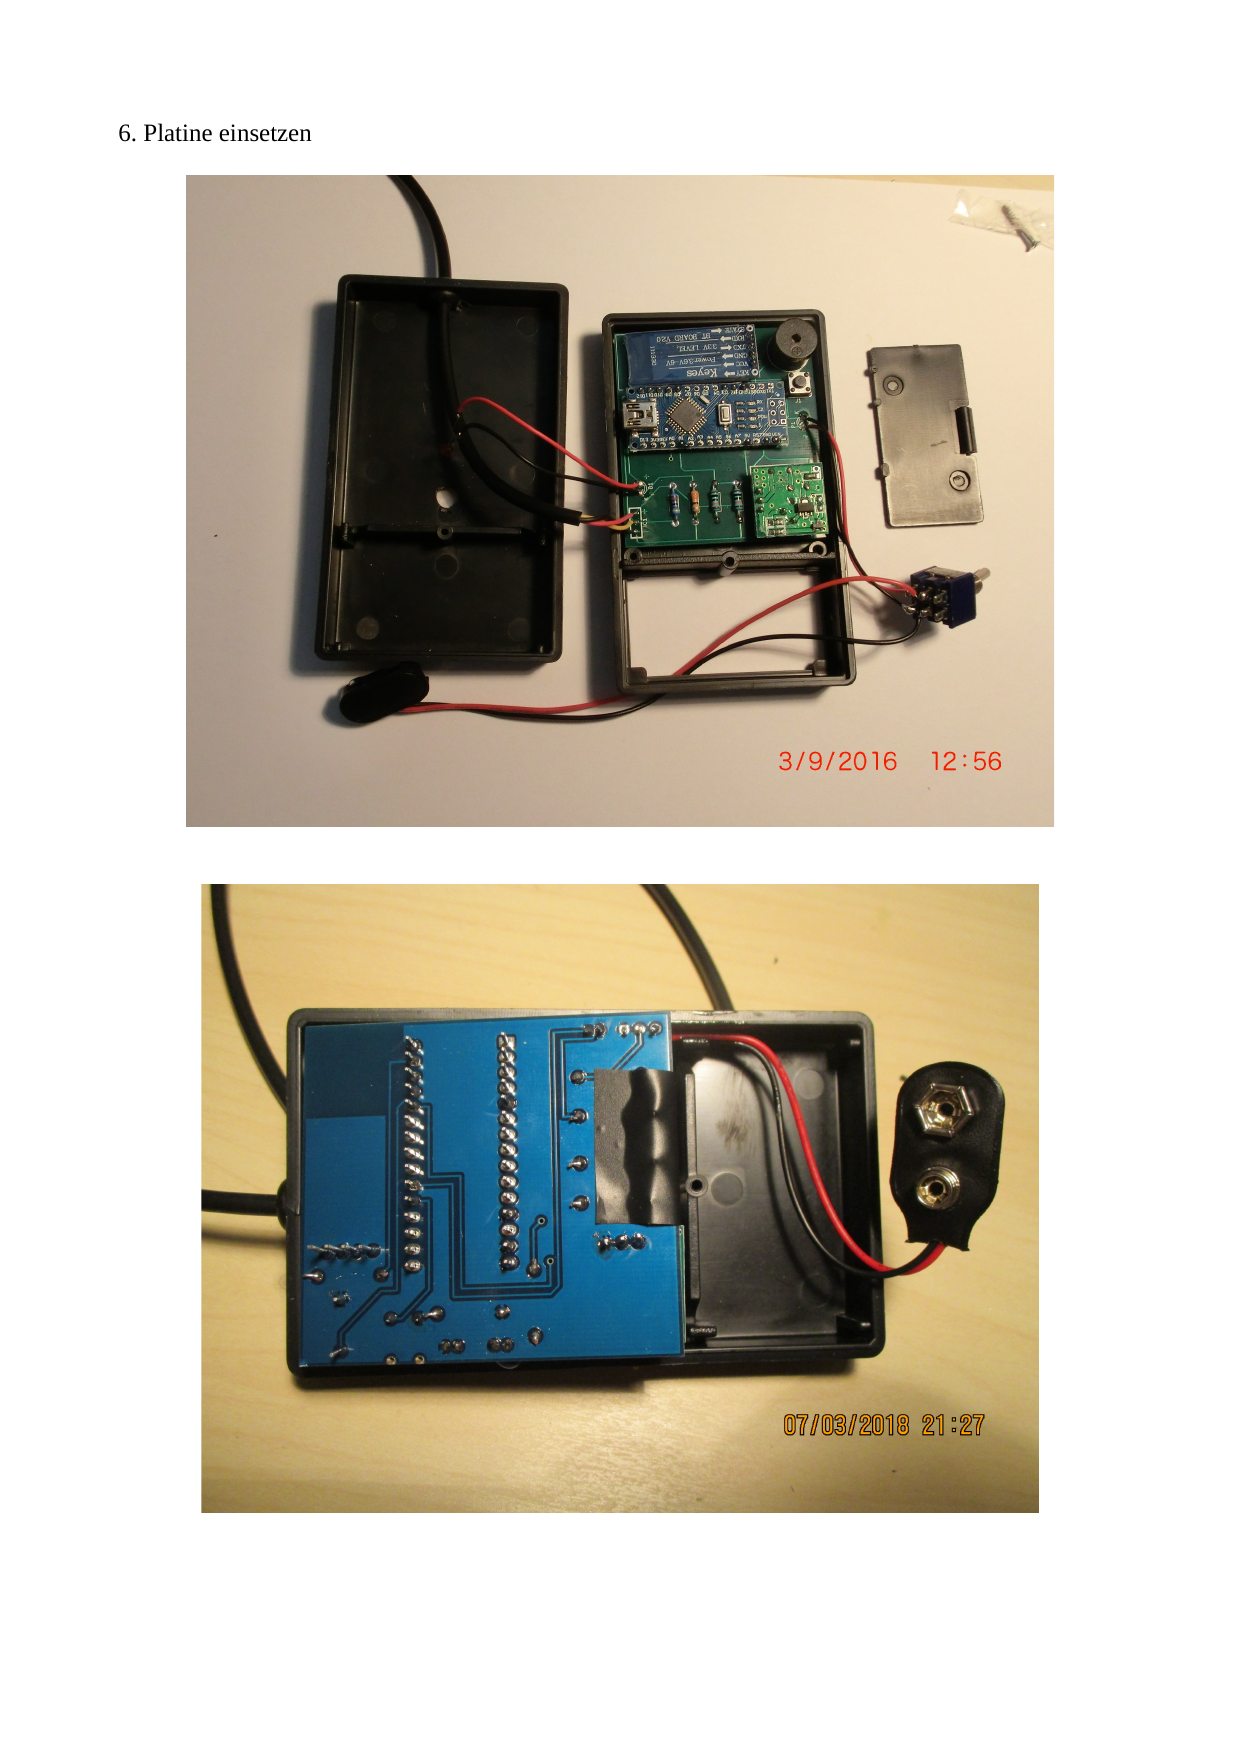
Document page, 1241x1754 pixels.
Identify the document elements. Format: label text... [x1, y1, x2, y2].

picture [201, 884, 1039, 1513]
text 6. Platine einsetzen [118, 118, 1122, 147]
picture [186, 175, 1055, 827]
